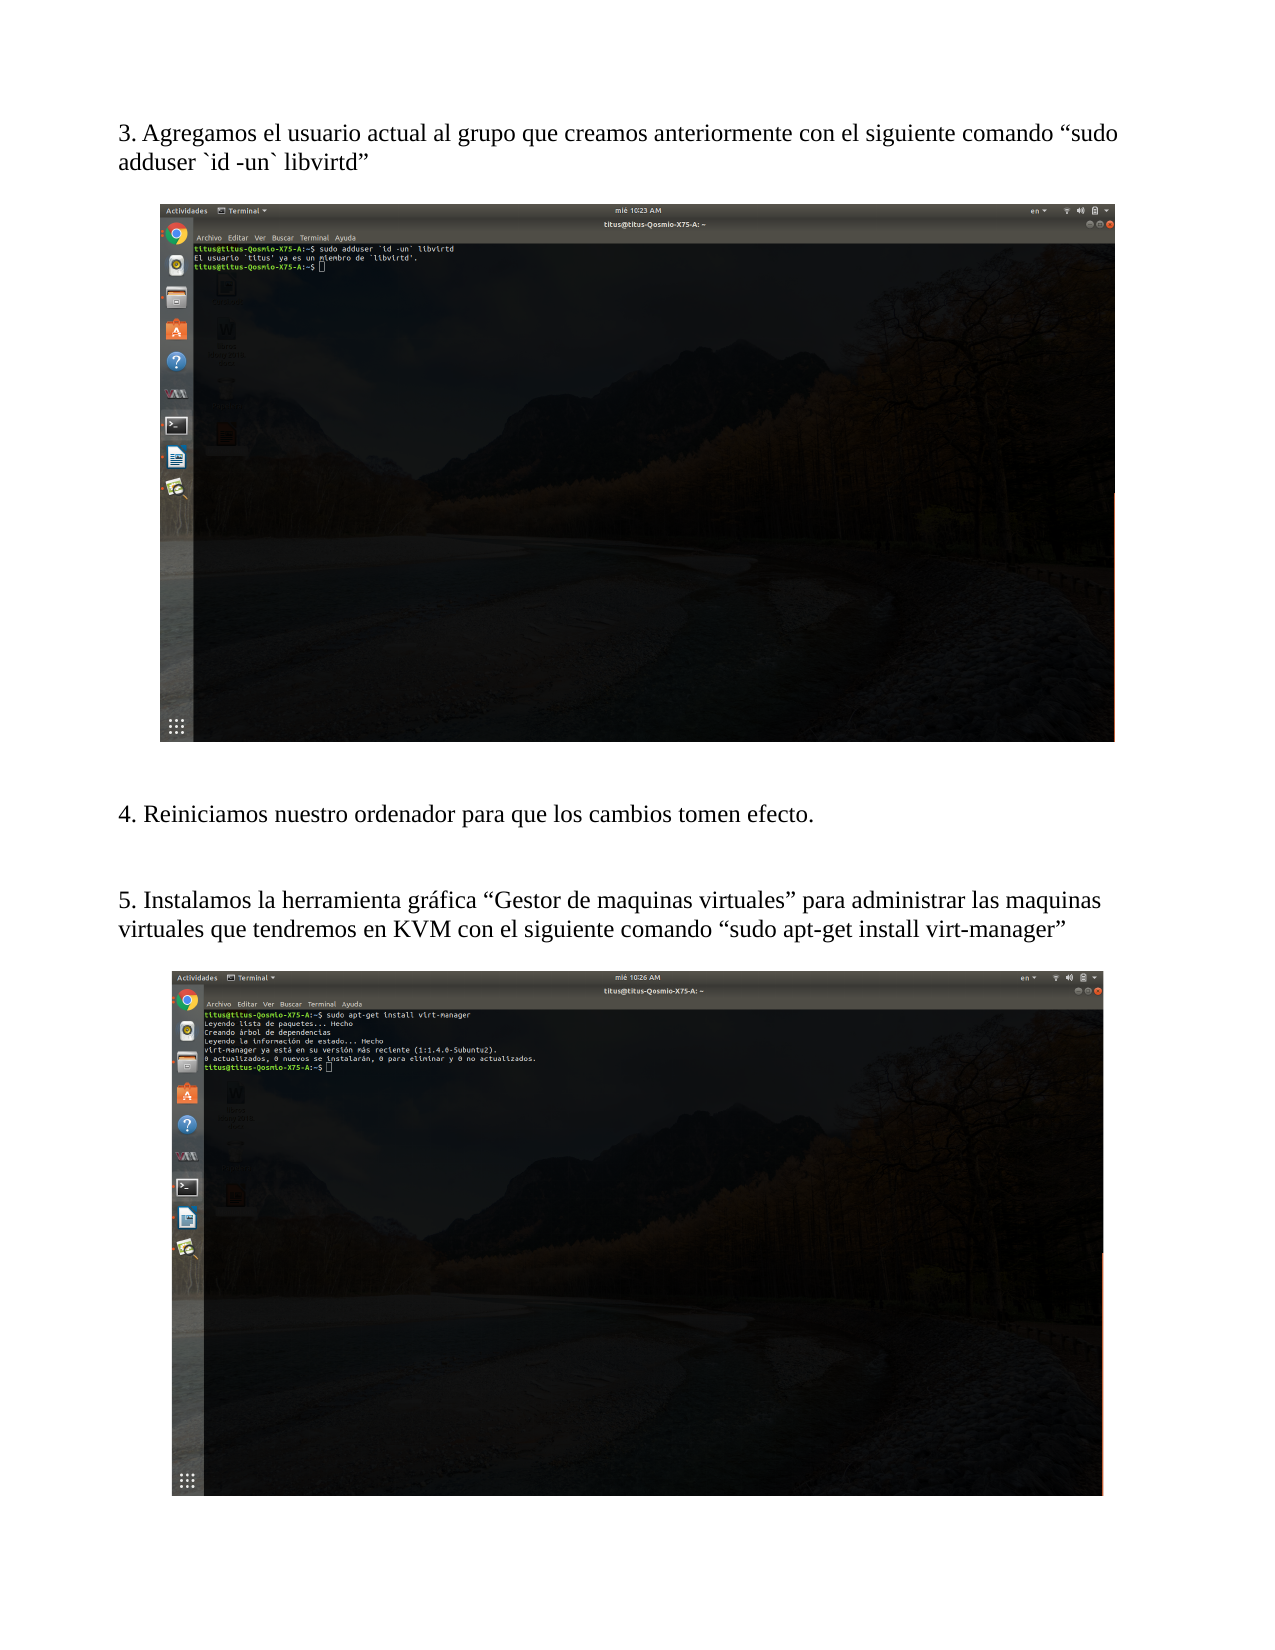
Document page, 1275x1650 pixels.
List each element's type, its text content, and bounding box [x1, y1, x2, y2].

picture [160, 204, 1115, 742]
text 5. Instalamos la herramienta gráfica “Gestor de maquinas virtuales” para administrar las maquinas virtuales que tendremos en KVM con el siguiente comando “sudo apt-get install virt-manager” [118, 885, 1157, 943]
picture [171, 971, 1104, 1496]
text 4. Reiniciamos nuestro ordenador para que los cambios tomen efecto. [118, 799, 1157, 828]
text 3. Agregamos el usuario actual al grupo que creamos anteriormente con el siguiente comando “sudo adduser `id -un` libvirtd” [118, 118, 1157, 176]
